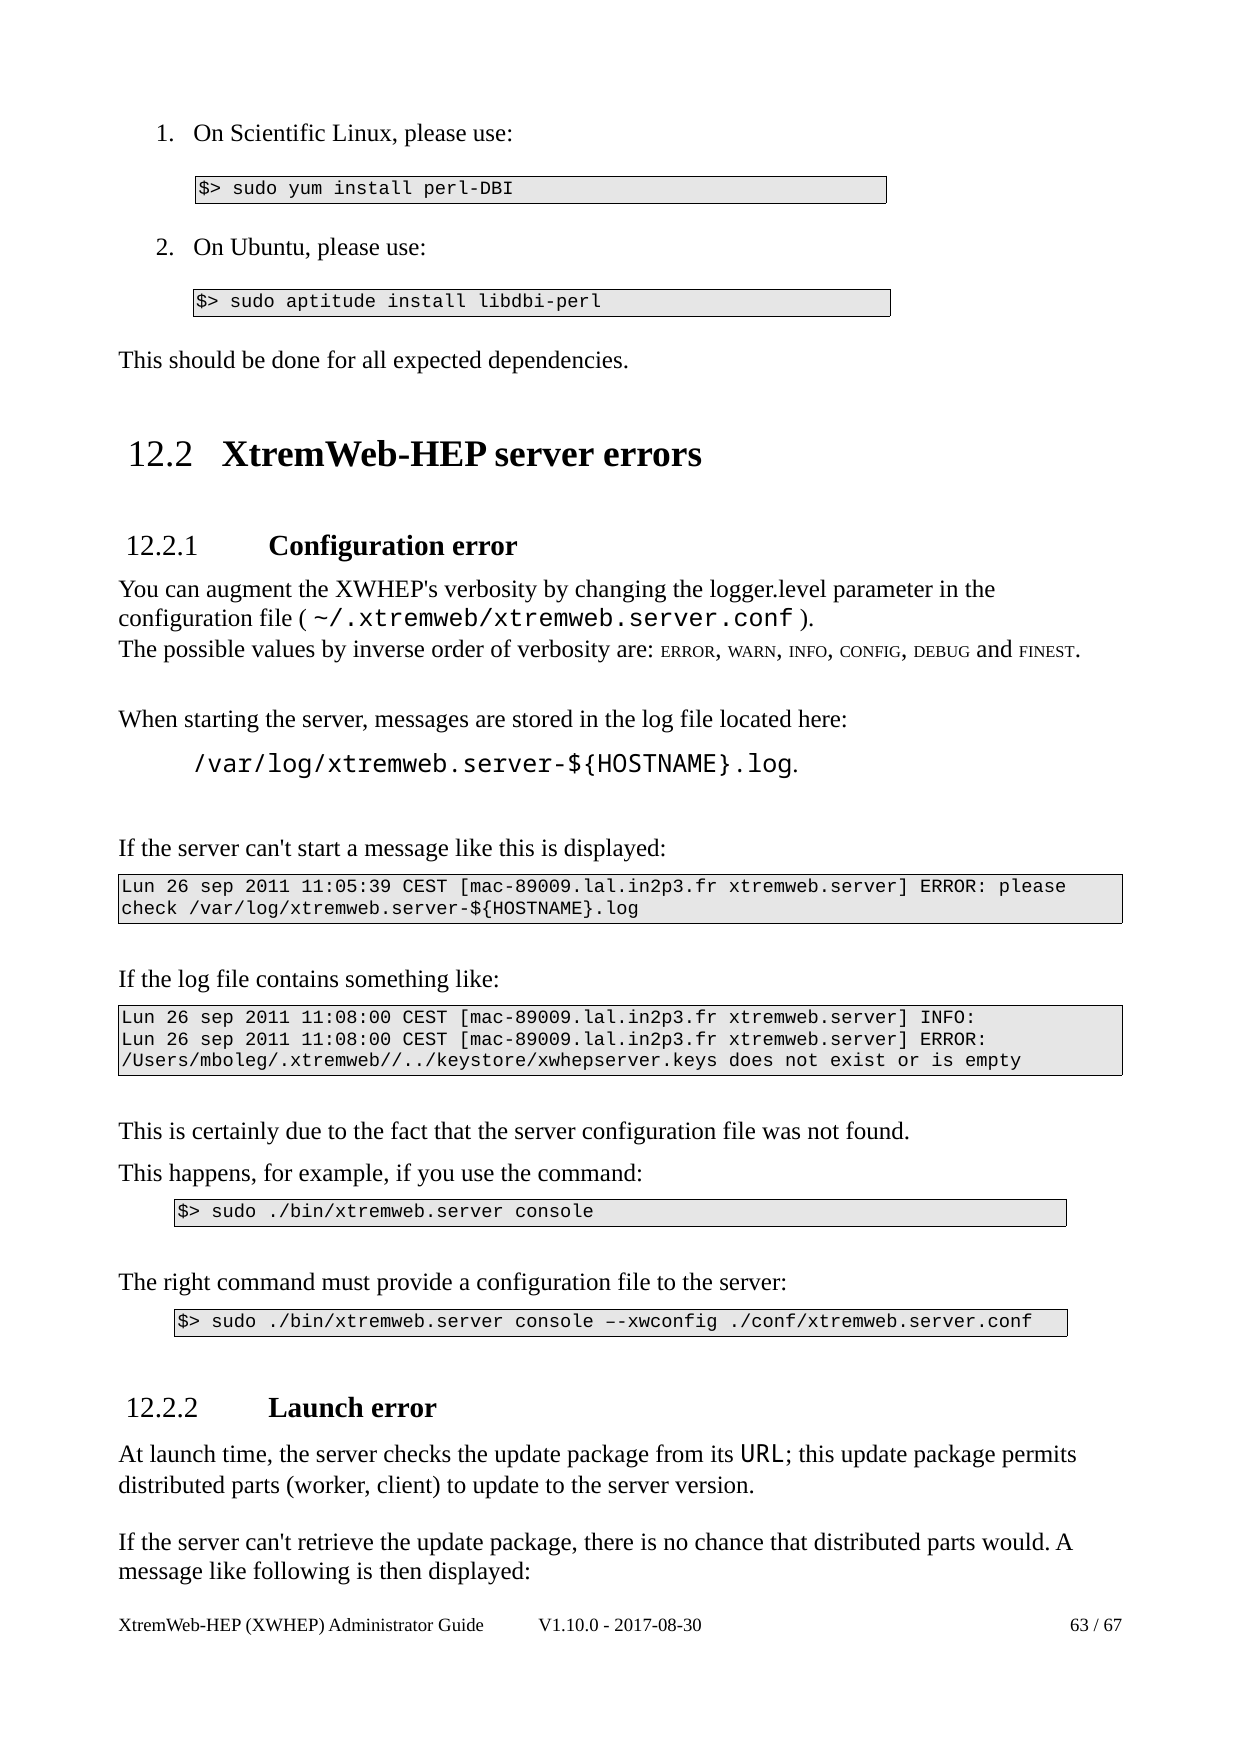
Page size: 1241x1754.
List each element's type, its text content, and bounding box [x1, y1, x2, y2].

text If the log file contains something like: [118, 964, 1122, 993]
text The possible values by inverse order of verbosity are: error, warn, info, config, debug and finest. [118, 634, 1122, 663]
text This is certainly due to the fact that the server configuration file was not found. [118, 1116, 1122, 1145]
text $> sudo aptitude install libdbi-perl [194, 290, 890, 316]
text Lun 26 sep 2011 11:08:00 CEST [mac-89009.lal.in2p3.fr xtremweb.server] INFO: [119, 1006, 1122, 1027]
text If the server can't start a message like this is displayed: [118, 833, 1122, 862]
list On Ubuntu, please use: [156, 232, 1122, 260]
list On Scientific Linux, please use: [156, 118, 1122, 147]
text Lun 26 sep 2011 11:08:00 CEST [mac-89009.lal.in2p3.fr xtremweb.server] ERROR: /Users/mboleg/.xtremweb//../keystore/xwhepserver.keys does not exist or is empty [119, 1027, 1122, 1075]
subtitle Configuration error [118, 528, 1122, 562]
text The right command must provide a configuration file to the server: [118, 1267, 1122, 1296]
text This should be done for all expected dependencies. [118, 345, 1122, 374]
text If the server can't retrieve the update package, there is no chance that distributed parts would. A message like following is then displayed: [118, 1527, 1122, 1585]
subtitle Launch error [118, 1390, 1122, 1423]
text $> sudo yum install perl-DBI [196, 177, 886, 203]
text You can augment the XWHEP's verbosity by changing the logger.level parameter in the configuration file ( ~/.xtremweb/xtremweb.server.conf ). [118, 574, 1122, 634]
text $> sudo ./bin/xtremweb.server console [175, 1200, 1066, 1226]
text This happens, for example, if you use the command: [118, 1158, 1122, 1186]
text $> sudo ./bin/xtremweb.server console –-xwconfig ./conf/xtremweb.server.conf [175, 1310, 1067, 1336]
text /var/log/xtremweb.server-${HOSTNAME}.log. [192, 745, 1122, 779]
subtitle XtremWeb-HEP server errors [118, 431, 1122, 474]
text At launch time, the server checks the update package from its URL; this update package permits distributed parts (worker, client) to update to the server version. [118, 1436, 1122, 1498]
text When starting the server, messages are stored in the log file located here: [118, 704, 1122, 733]
text Lun 26 sep 2011 11:05:39 CEST [mac-89009.lal.in2p3.fr xtremweb.server] ERROR: please check /var/log/xtremweb.server-${HOSTNAME}.log [119, 875, 1122, 923]
